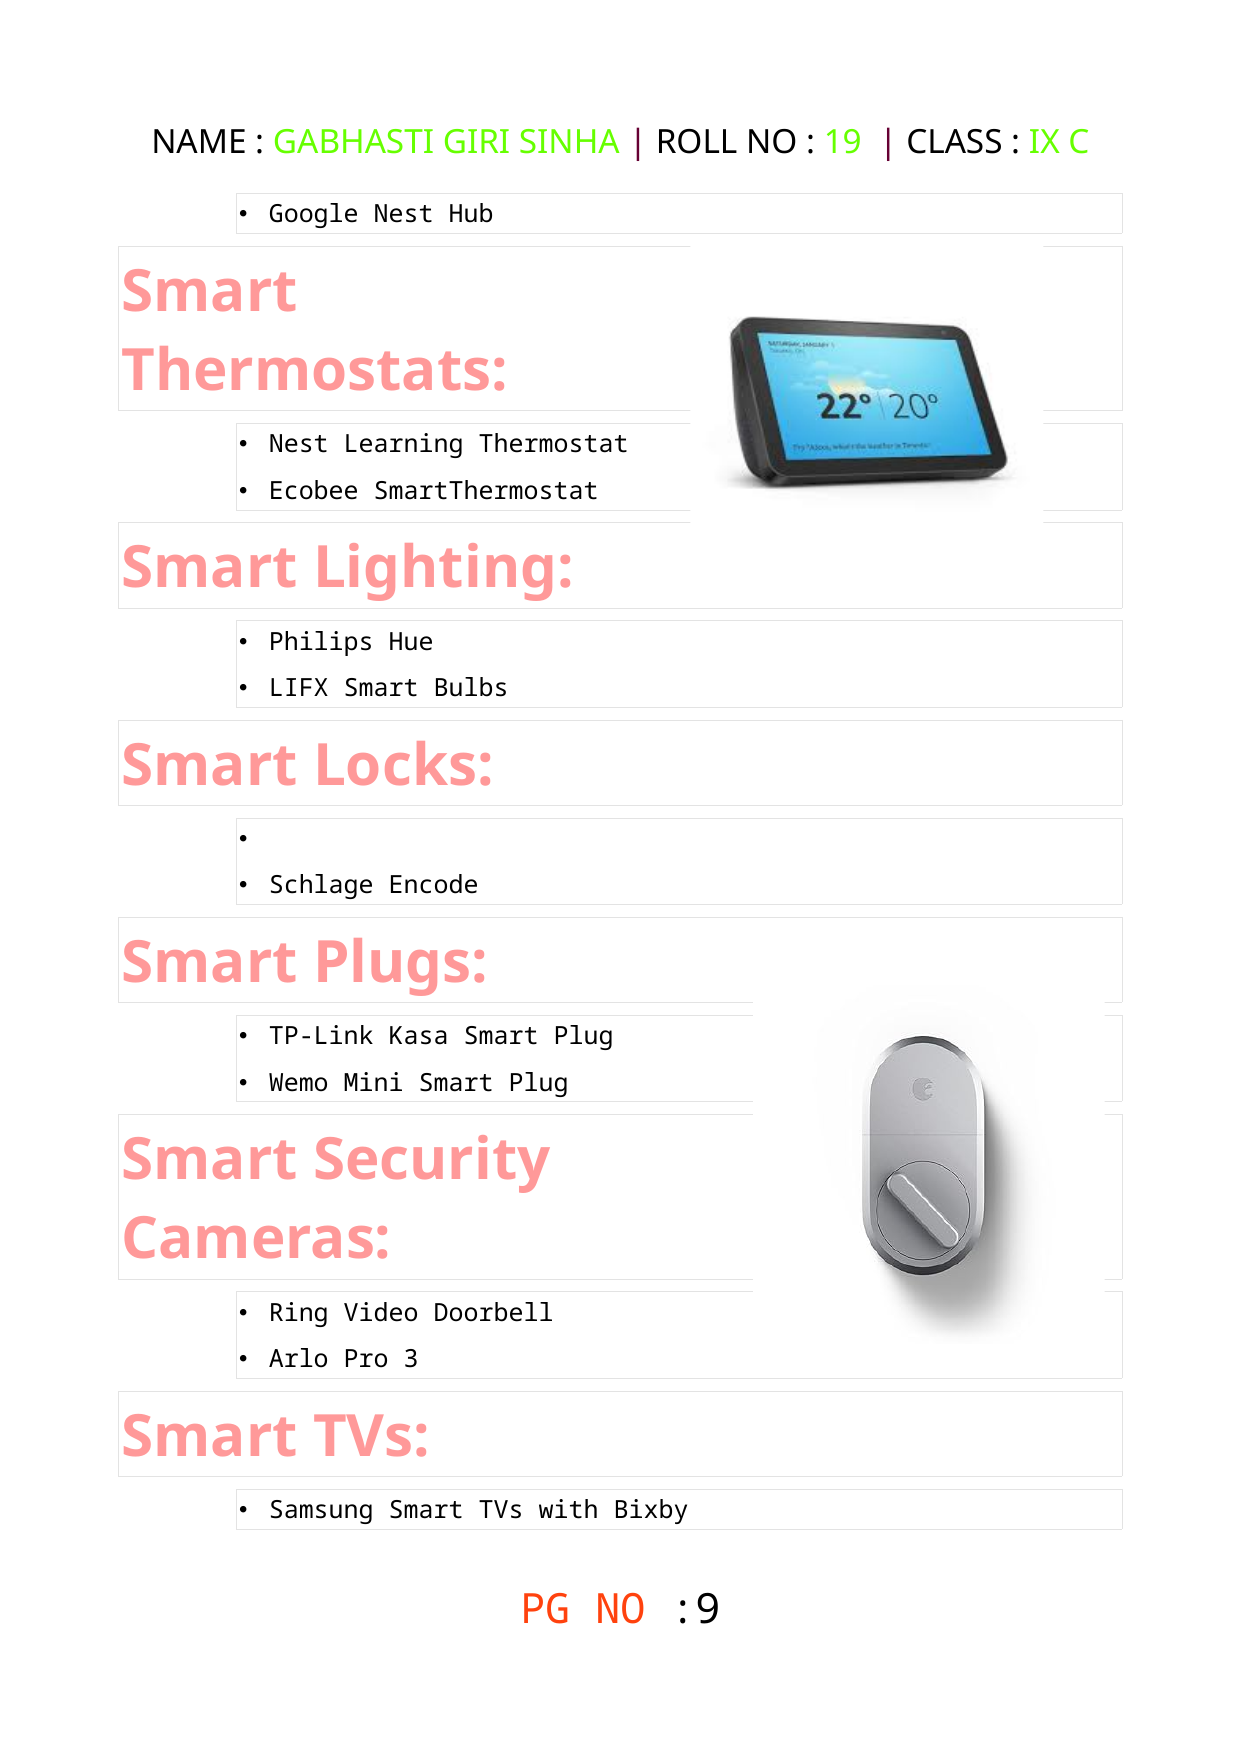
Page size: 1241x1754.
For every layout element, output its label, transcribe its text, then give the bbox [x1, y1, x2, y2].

list TP-Link Kasa Smart Plug [237, 1016, 753, 1052]
text Smart Plugs: [119, 918, 1122, 1002]
list Schlage Encode [237, 864, 1122, 904]
list Philips Hue [237, 621, 1122, 657]
text Smart Lighting: [119, 523, 1122, 608]
text [1044, 247, 1122, 410]
text Smart TVs: [119, 1392, 1122, 1476]
text Smart Thermostats: [119, 247, 690, 410]
list [1044, 424, 1122, 460]
list [1105, 1292, 1122, 1328]
picture [753, 972, 1105, 1344]
list Arlo Pro 3 [237, 1338, 1122, 1378]
text Smart Security Cameras: [119, 1115, 753, 1279]
list Wemo Mini Smart Plug [237, 1061, 753, 1101]
list Samsung Smart TVs with Bixby [237, 1490, 1122, 1529]
list [1105, 1061, 1122, 1101]
list Google Nest Hub [237, 194, 1122, 233]
list LIFX Smart Bulbs [237, 667, 1122, 707]
picture [690, 237, 1044, 559]
list Ecobee SmartThermostat [237, 470, 690, 510]
text [1105, 1115, 1122, 1279]
list Ring Video Doorbell [237, 1292, 753, 1328]
list [1105, 1016, 1122, 1052]
list Nest Learning Thermostat [237, 424, 690, 460]
list [1044, 470, 1122, 510]
text Smart Locks: [119, 721, 1122, 805]
